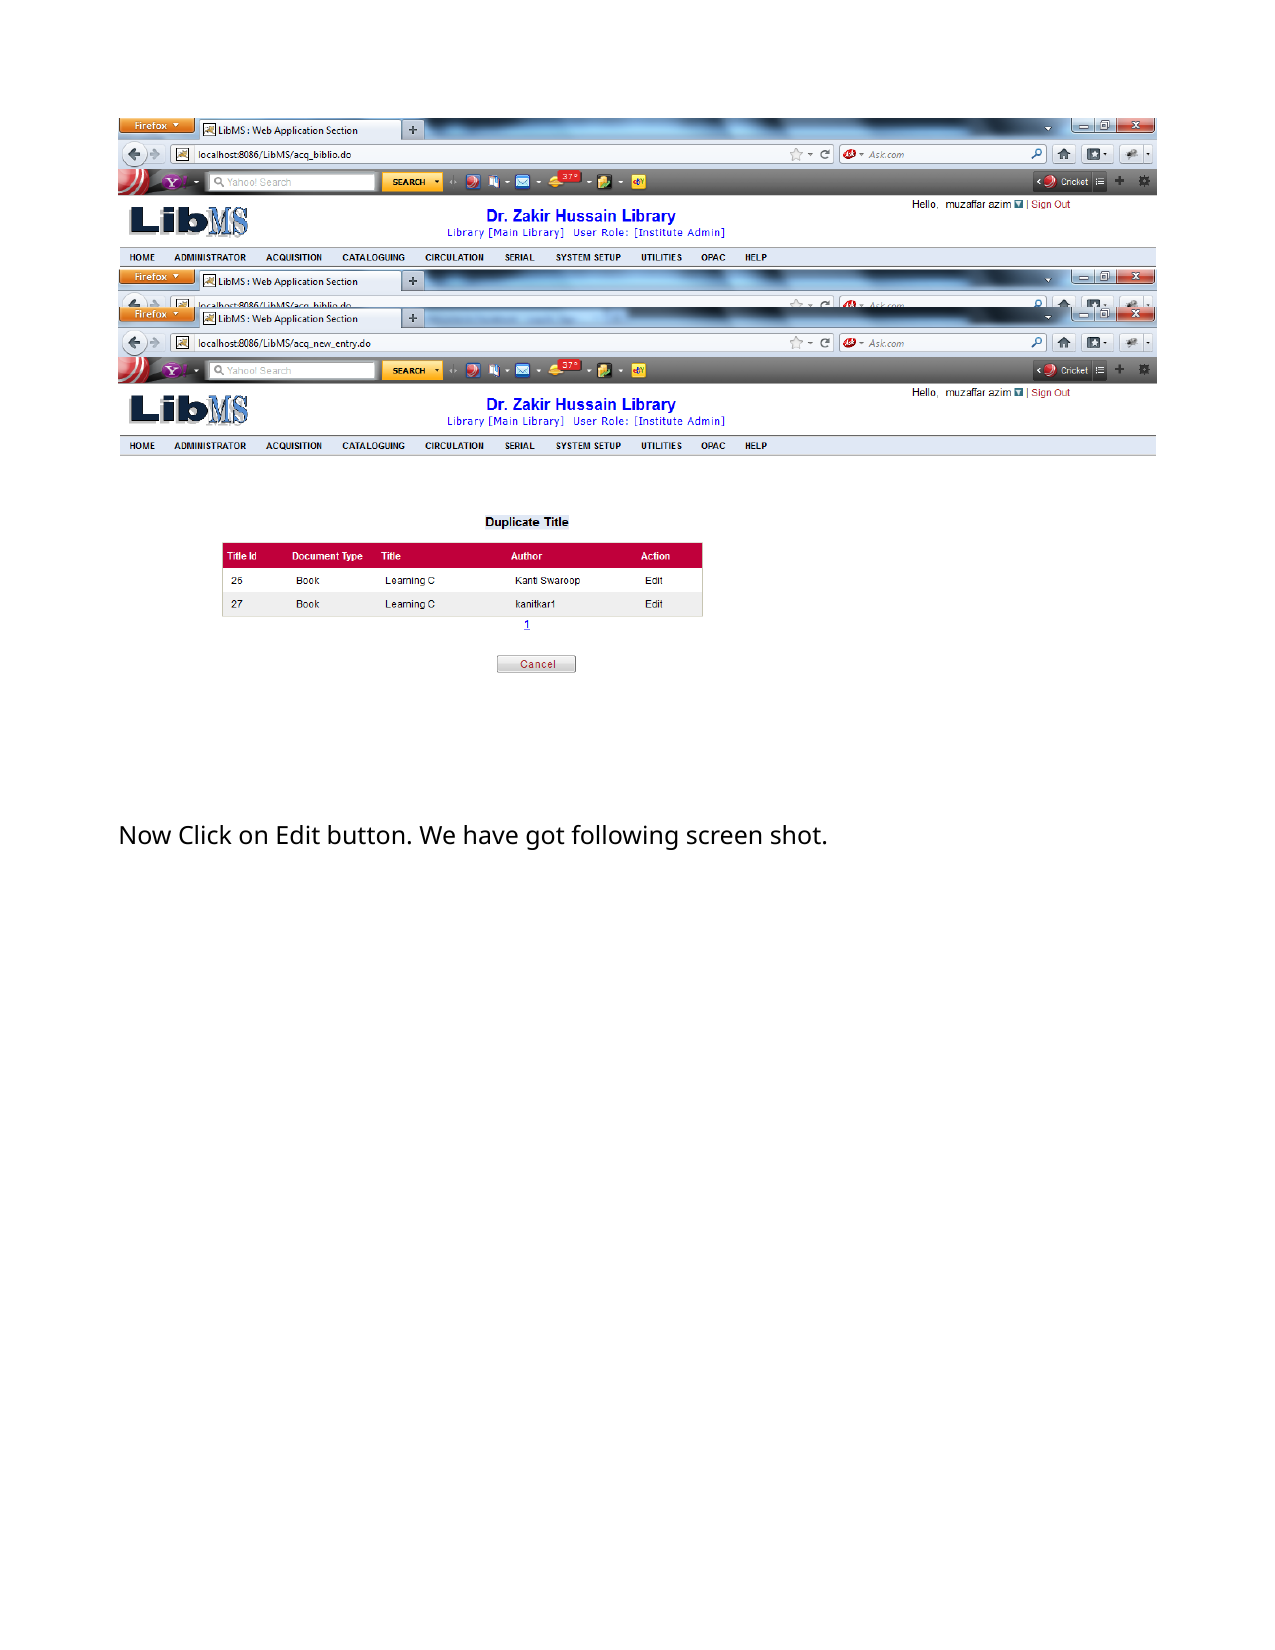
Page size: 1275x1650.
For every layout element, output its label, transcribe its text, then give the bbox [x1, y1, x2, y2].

picture [118, 118, 1157, 768]
text Now Click on Edit button. We have got following screen shot. [118, 817, 1157, 851]
